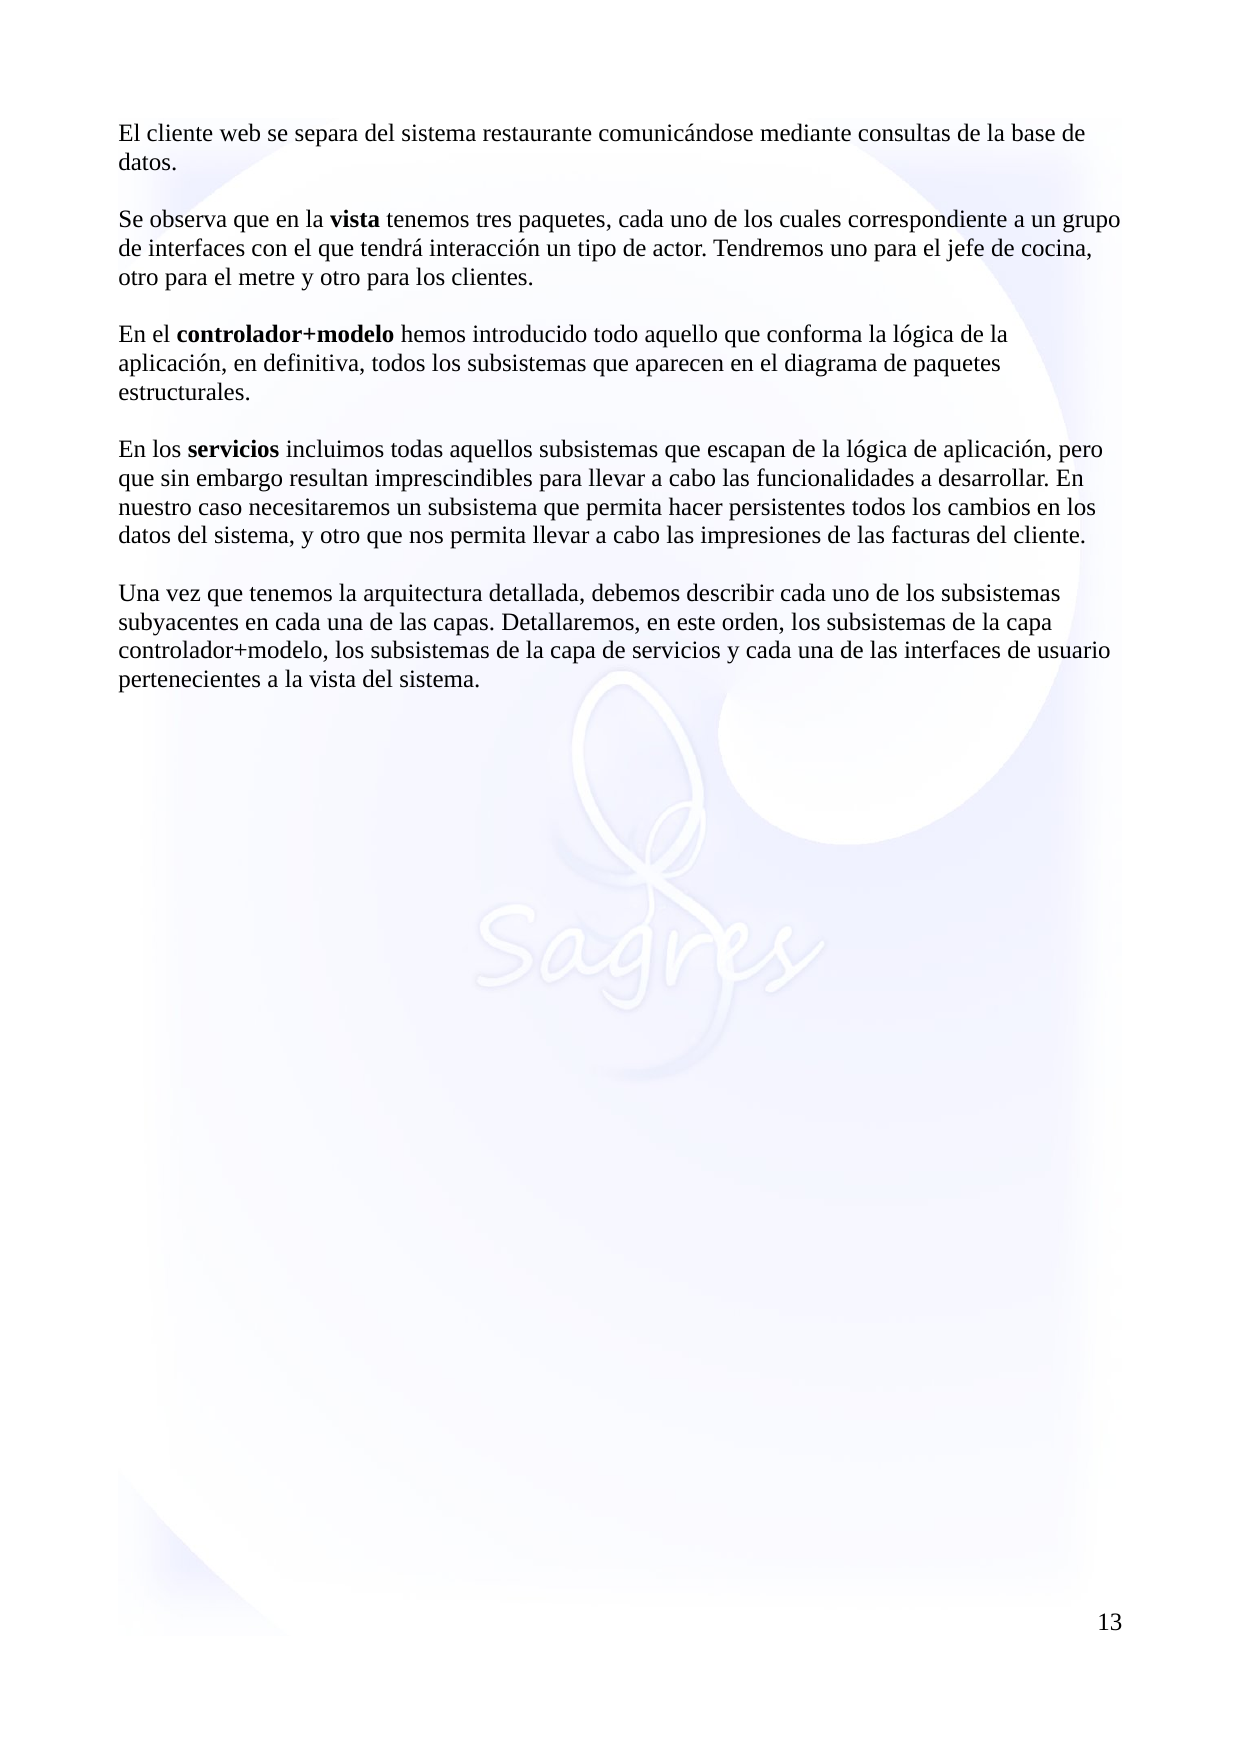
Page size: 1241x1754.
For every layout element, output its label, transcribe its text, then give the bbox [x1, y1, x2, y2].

text El cliente web se separa del sistema restaurante comunicándose mediante consultas de la base de datos. [118, 118, 1122, 176]
text Una vez que tenemos la arquitectura detallada, debemos describir cada uno de los subsistemas subyacentes en cada una de las capas. Detallaremos, en este orden, los subsistemas de la capa controlador+modelo, los subsistemas de la capa de servicios y cada una de las interfaces de usuario pertenecientes a la vista del sistema. [118, 578, 1122, 693]
picture [118, 291, 1122, 319]
picture [118, 406, 1122, 434]
picture [118, 549, 1122, 578]
picture [118, 693, 1122, 1636]
picture [118, 176, 1122, 204]
text En los servicios incluimos todas aquellos subsistemas que escapan de la lógica de aplicación, pero que sin embargo resultan imprescindibles para llevar a cabo las funcionalidades a desarrollar. En nuestro caso necesitaremos un subsistema que permita hacer persistentes todos los cambios en los datos del sistema, y otro que nos permita llevar a cabo las impresiones de las facturas del cliente. [118, 434, 1122, 549]
text En el controlador+modelo hemos introducido todo aquello que conforma la lógica de la aplicación, en definitiva, todos los subsistemas que aparecen en el diagrama de paquetes estructurales. [118, 319, 1122, 406]
text Se observa que en la vista tenemos tres paquetes, cada uno de los cuales correspondiente a un grupo de interfaces con el que tendrá interacción un tipo de actor. Tendremos uno para el jefe de cocina, otro para el metre y otro para los clientes. [118, 204, 1122, 291]
